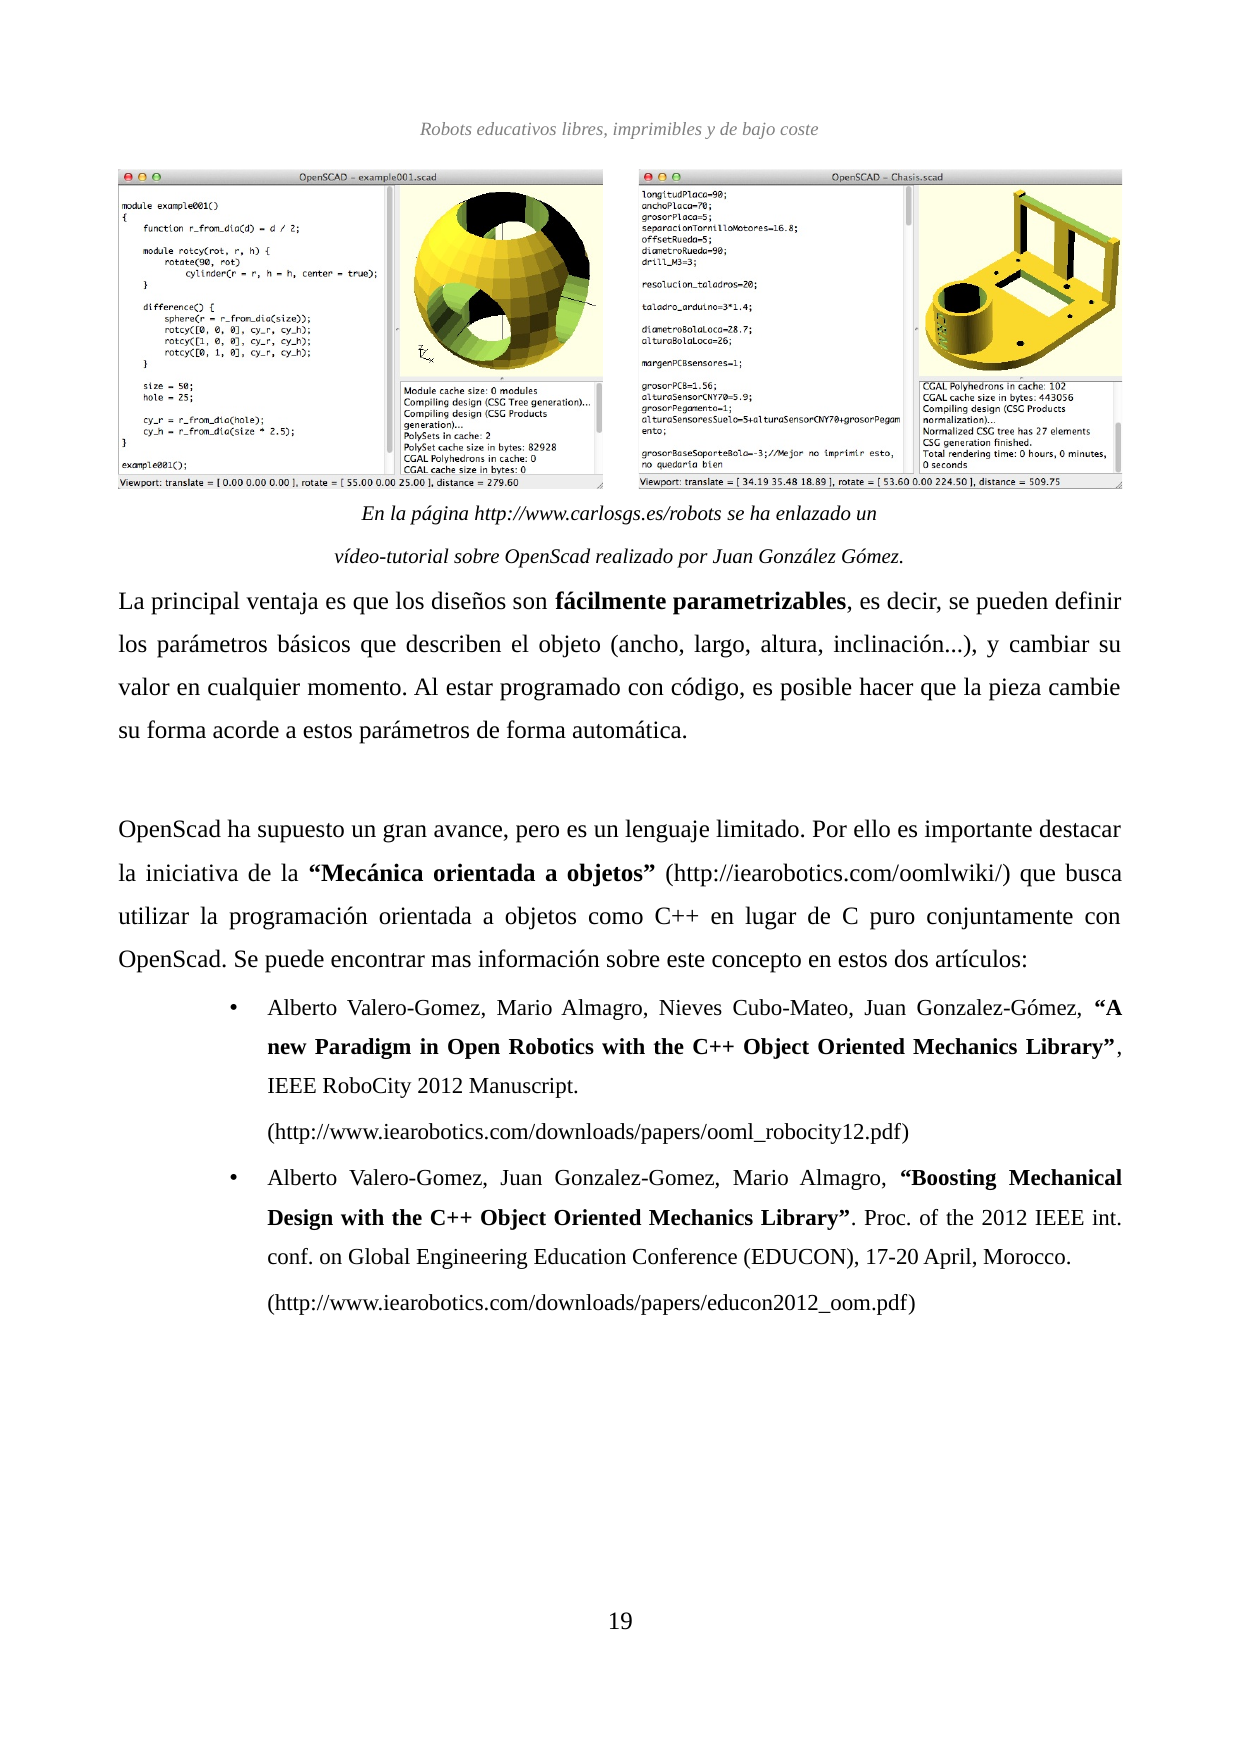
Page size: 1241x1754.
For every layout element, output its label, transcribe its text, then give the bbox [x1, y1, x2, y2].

text OpenScad ha supuesto un gran avance, pero es un lenguaje limitado. Por ello es importante destacar la iniciativa de la “Mecánica orientada a objetos” (http://iearobotics.com/oomlwiki/) que busca utilizar la programación orientada a objetos como C++ en lugar de C puro conjuntamente con OpenScad. Se puede encontrar mas información sobre este concepto en estos dos artículos: [118, 814, 1122, 973]
picture [638, 169, 1123, 489]
text La principal ventaja es que los diseños son fácilmente parametrizables, es decir, se pueden definir los parámetros básicos que describen el objeto (ancho, largo, altura, inclinación...), y cambiar su valor en cualquier momento. Al estar programado con código, es posible hacer que la pieza cambie su forma acorde a estos parámetros de forma automática. [118, 586, 1122, 744]
list Alberto Valero-Gomez, Juan Gonzalez-Gomez, Mario Almagro, “Boosting Mechanical Design with the C++ Object Oriented Mechanics Library”. Proc. of the 2012 IEEE int. conf. on Global Engineering Education Conference (EDUCON), 17-20 April, Morocco. [229, 1164, 1122, 1270]
text vídeo-tutorial sobre OpenScad realizado por Juan González Gómez. [118, 543, 1122, 568]
picture [118, 169, 603, 489]
list (http://www.iearobotics.com/downloads/papers/educon2012_oom.pdf) [229, 1289, 1122, 1316]
list Alberto Valero-Gomez, Mario Almagro, Nieves Cubo-Mateo, Juan Gonzalez-Gómez, “A new Paradigm in Open Robotics with the C++ Object Oriented Mechanics Library”, IEEE RoboCity 2012 Manuscript. [229, 993, 1122, 1099]
text En la página http://www.carlosgs.es/robots se ha enlazado un [118, 169, 1122, 525]
list (http://www.iearobotics.com/downloads/papers/ooml_robocity12.pdf) [229, 1118, 1122, 1145]
